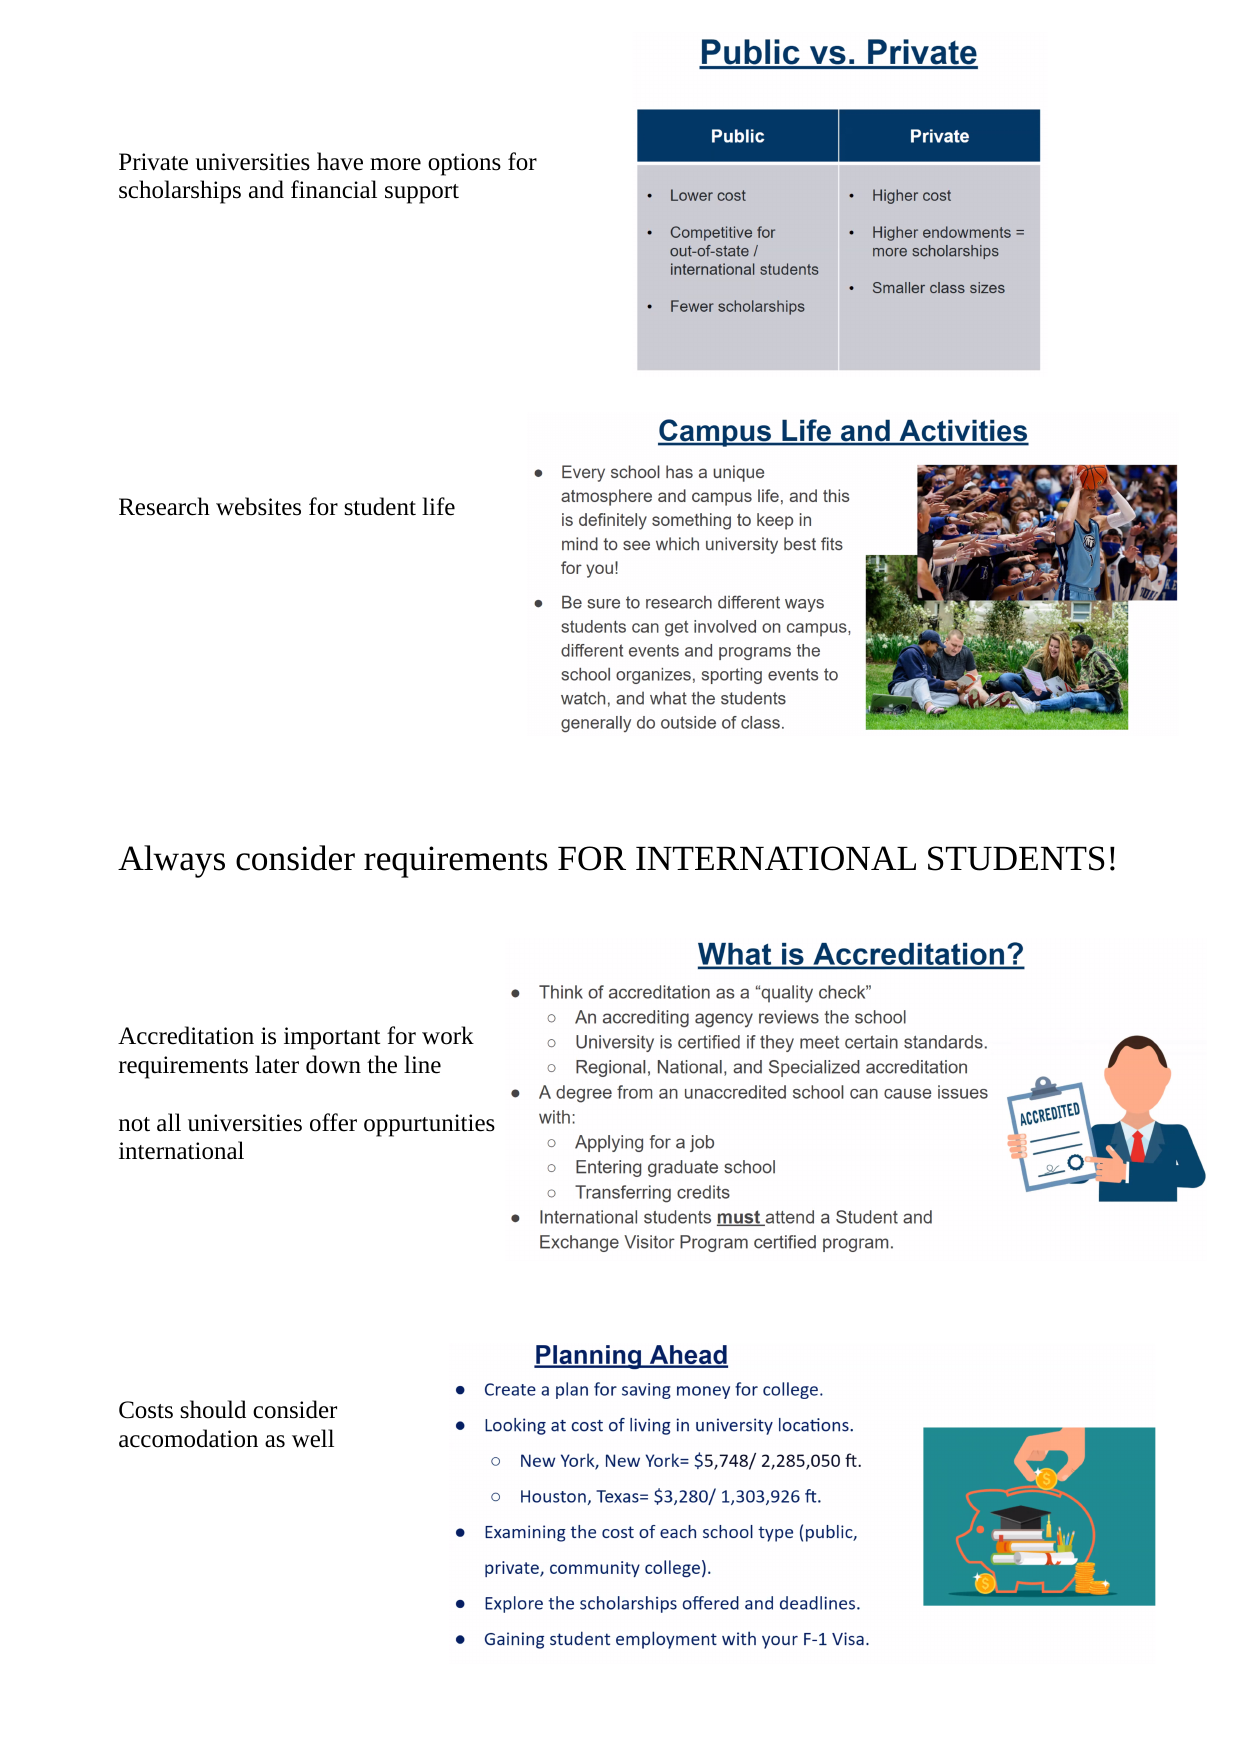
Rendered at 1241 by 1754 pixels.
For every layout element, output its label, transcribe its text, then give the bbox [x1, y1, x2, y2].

text [1048, 147, 1122, 204]
picture [526, 412, 1179, 736]
text not all universities offer oppurtunities international [118, 1108, 505, 1165]
text Costs should consider accomodation as well [118, 1395, 448, 1453]
text Always consider requirements FOR INTERNATIONAL STUDENTS! [118, 837, 1122, 878]
picture [448, 1343, 1156, 1664]
picture [632, 32, 1048, 377]
picture [505, 938, 1207, 1261]
text Accreditation is important for work requirements later down the line [118, 1021, 505, 1079]
text Research websites for student life [118, 492, 526, 521]
text Private universities have more options for scholarships and financial support [118, 147, 632, 204]
